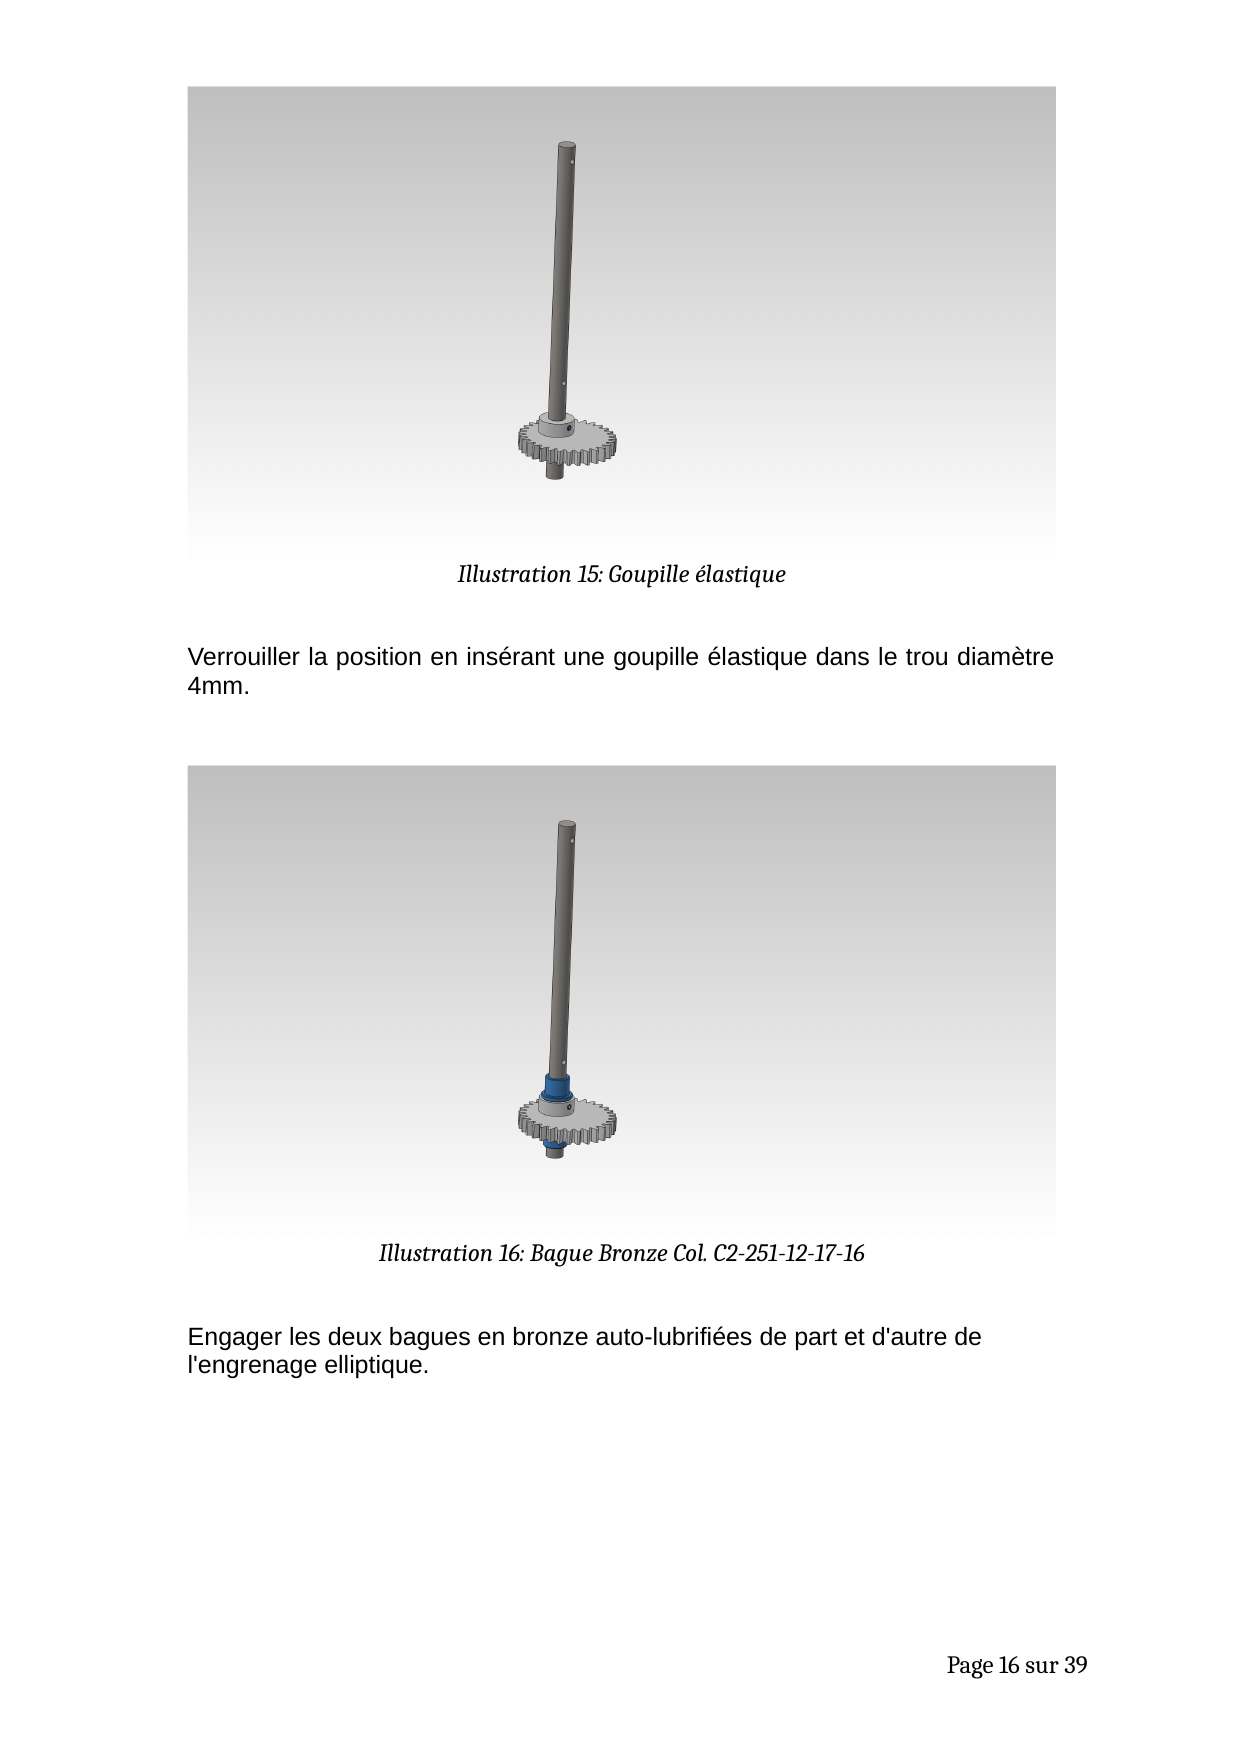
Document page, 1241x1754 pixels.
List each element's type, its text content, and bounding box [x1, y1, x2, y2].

text Engager les deux bagues en bronze auto-lubrifiées de part et d'autre de l'engrenage elliptique. [187, 1321, 1056, 1379]
text Verrouiller la position en insérant une goupille élastique dans le trou diamètre 4mm. [187, 642, 1056, 699]
text Illustration 16: Bague Bronze Col. C2-251-12-17-16 [187, 1239, 1056, 1268]
picture [187, 765, 1056, 1239]
picture [187, 86, 1056, 560]
text Illustration 15: Goupille élastique [187, 560, 1056, 588]
